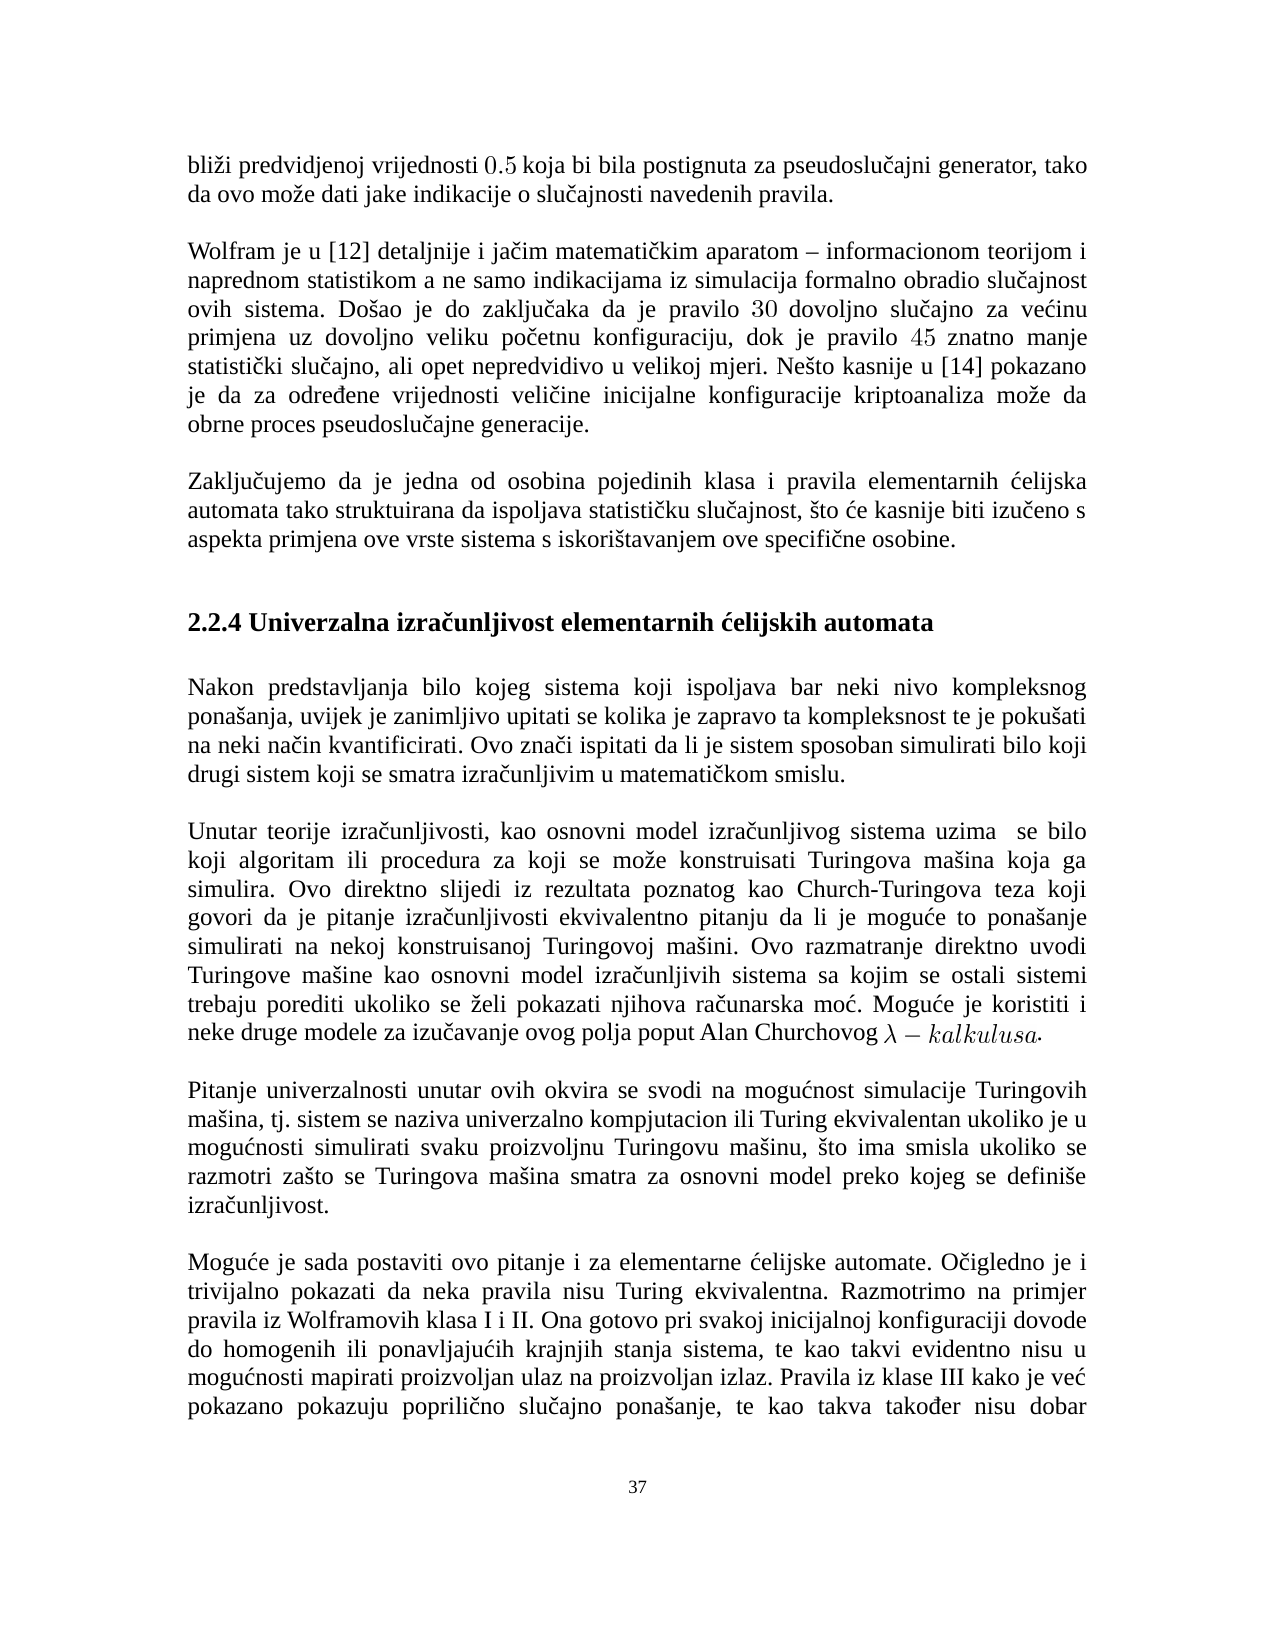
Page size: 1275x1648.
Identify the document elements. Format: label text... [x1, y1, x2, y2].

text Zaključujemo da je jedna od osobina pojedinih klasa i pravila elementarnih ćelijska automata tako struktuirana da ispoljava statističku slučajnost, što će kasnije biti izučeno s aspekta primjena ove vrste sistema s iskorištavanjem ove specifične osobine. [187, 466, 1088, 552]
text Unutar teorije izračunljivosti, kao osnovni model izračunljivog sistema uzima se bilo koji algoritam ili procedura za koji se može konstruisati Turingova mašina koja ga simulira. Ovo direktno slijedi iz rezultata poznatog kao Church-Turingova teza koji govori da je pitanje izračunljivosti ekvivalentno pitanju da li je moguće to ponašanje simulirati na nekoj konstruisanoj Turingovoj mašini. Ovo razmatranje direktno uvodi Turingove mašine kao osnovni model izračunljivih sistema sa kojim se ostali sistemi trebaju porediti ukoliko se želi pokazati njihova računarska moć. Moguće je koristiti i neke druge modele za izučavanje ovog polja poput Alan Churchovog . [187, 816, 1088, 1046]
text Moguće je sada postaviti ovo pitanje i za elementarne ćelijske automate. Očigledno je i trivijalno pokazati da neka pravila nisu Turing ekvivalentna. Razmotrimo na primjer pravila iz Wolframovih klasa I i II. Ona gotovo pri svakoj inicijalnoj konfiguraciji dovode do homogenih ili ponavljajućih krajnjih stanja sistema, te kao takvi evidentno nisu u mogućnosti mapirati proizvoljan ulaz na proizvoljan izlaz. Pravila iz klase III kako je već pokazano pokazuju poprilično slučajno ponašanje, te kao takva također nisu dobar [187, 1247, 1088, 1420]
subtitle 2.2.4 Univerzalna izračunljivost elementarnih ćelijskih automata [187, 606, 1088, 637]
picture [884, 1024, 1037, 1043]
text Nakon predstavljanja bilo kojeg sistema koji ispoljava bar neki nivo kompleksnog ponašanja, uvijek je zanimljivo upitati se kolika je zapravo ta kompleksnost te je pokušati na neki način kvantificirati. Ovo znači ispitati da li je sistem sposoban simulirati bilo koji drugi sistem koji se smatra izračunljivim u matematičkom smislu. [187, 672, 1088, 787]
picture [485, 156, 516, 174]
text bliži predvidjenoj vrijednosti koja bi bila postignuta za pseudoslučajni generator, tako da ovo može dati jake indikacije o slučajnosti navedenih pravila. [187, 150, 1088, 207]
text Pitanje univerzalnosti unutar ovih okvira se svodi na mogućnost simulacije Turingovih mašina, tj. sistem se naziva univerzalno kompjutacion ili Turing ekvivalentan ukoliko je u mogućnosti simulirati svaku proizvoljnu Turingovu mašinu, što ima smisla ukoliko se razmotri zašto se Turingova mašina smatra za osnovni model preko kojeg se definiše izračunljivost. [187, 1075, 1088, 1219]
text Wolfram je u [12] detaljnije i jačim matematičkim aparatom – informacionom teorijom i naprednom statistikom a ne samo indikacijama iz simulacija formalno obradio slučajnost ovih sistema. Došao je do zaključaka da je pravilo dovoljno slučajno za većinu primjena uz dovoljno veliku početnu konfiguraciju, dok je pravilo znatno manje statistički slučajno, ali opet nepredvidivo u velikoj mjeri. Nešto kasnije u [14] pokazano je da za određene vrijednosti veličine inicijalne konfiguracije kriptoanaliza može da obrne proces pseudoslučajne generacije. [187, 236, 1088, 437]
picture [911, 328, 935, 346]
picture [752, 300, 777, 317]
